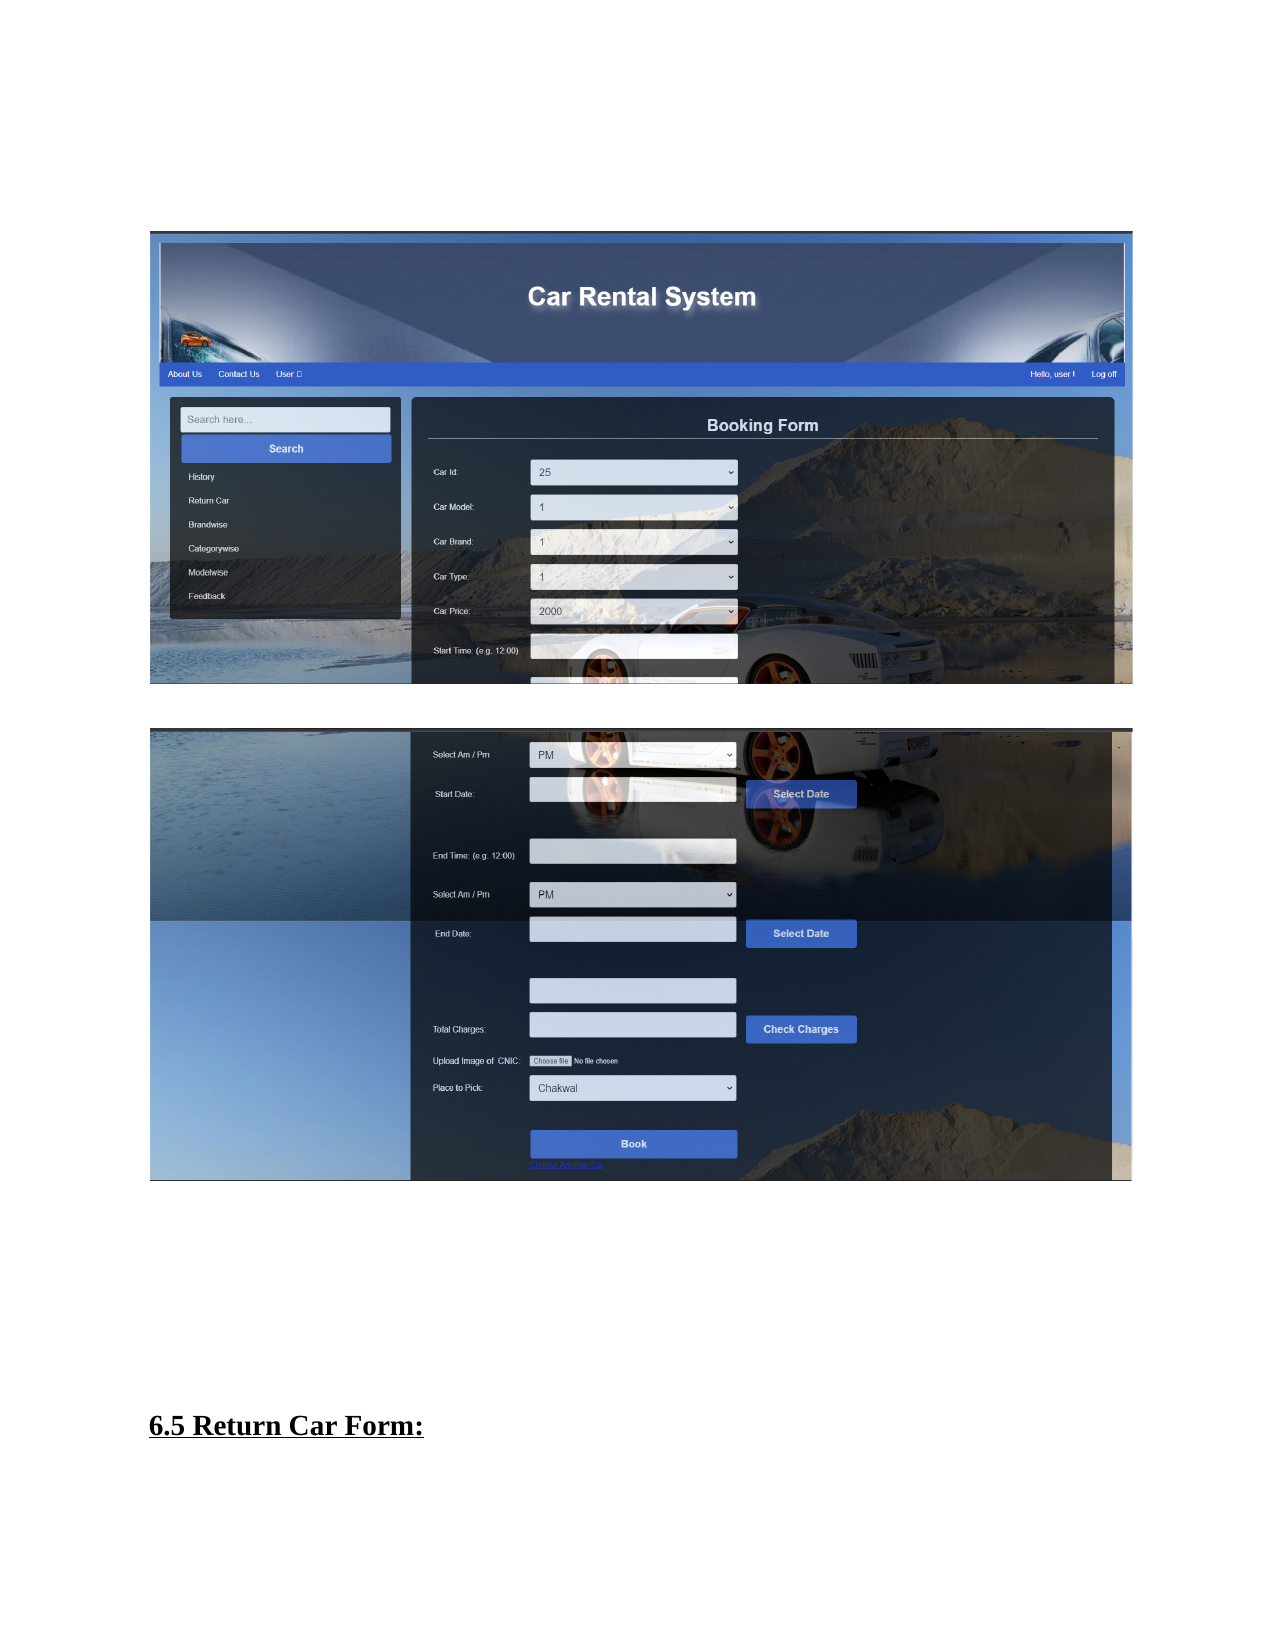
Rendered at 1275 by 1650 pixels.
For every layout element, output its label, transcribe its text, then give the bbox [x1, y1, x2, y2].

text 6.5 Return Car Form: [148, 1408, 1133, 1441]
